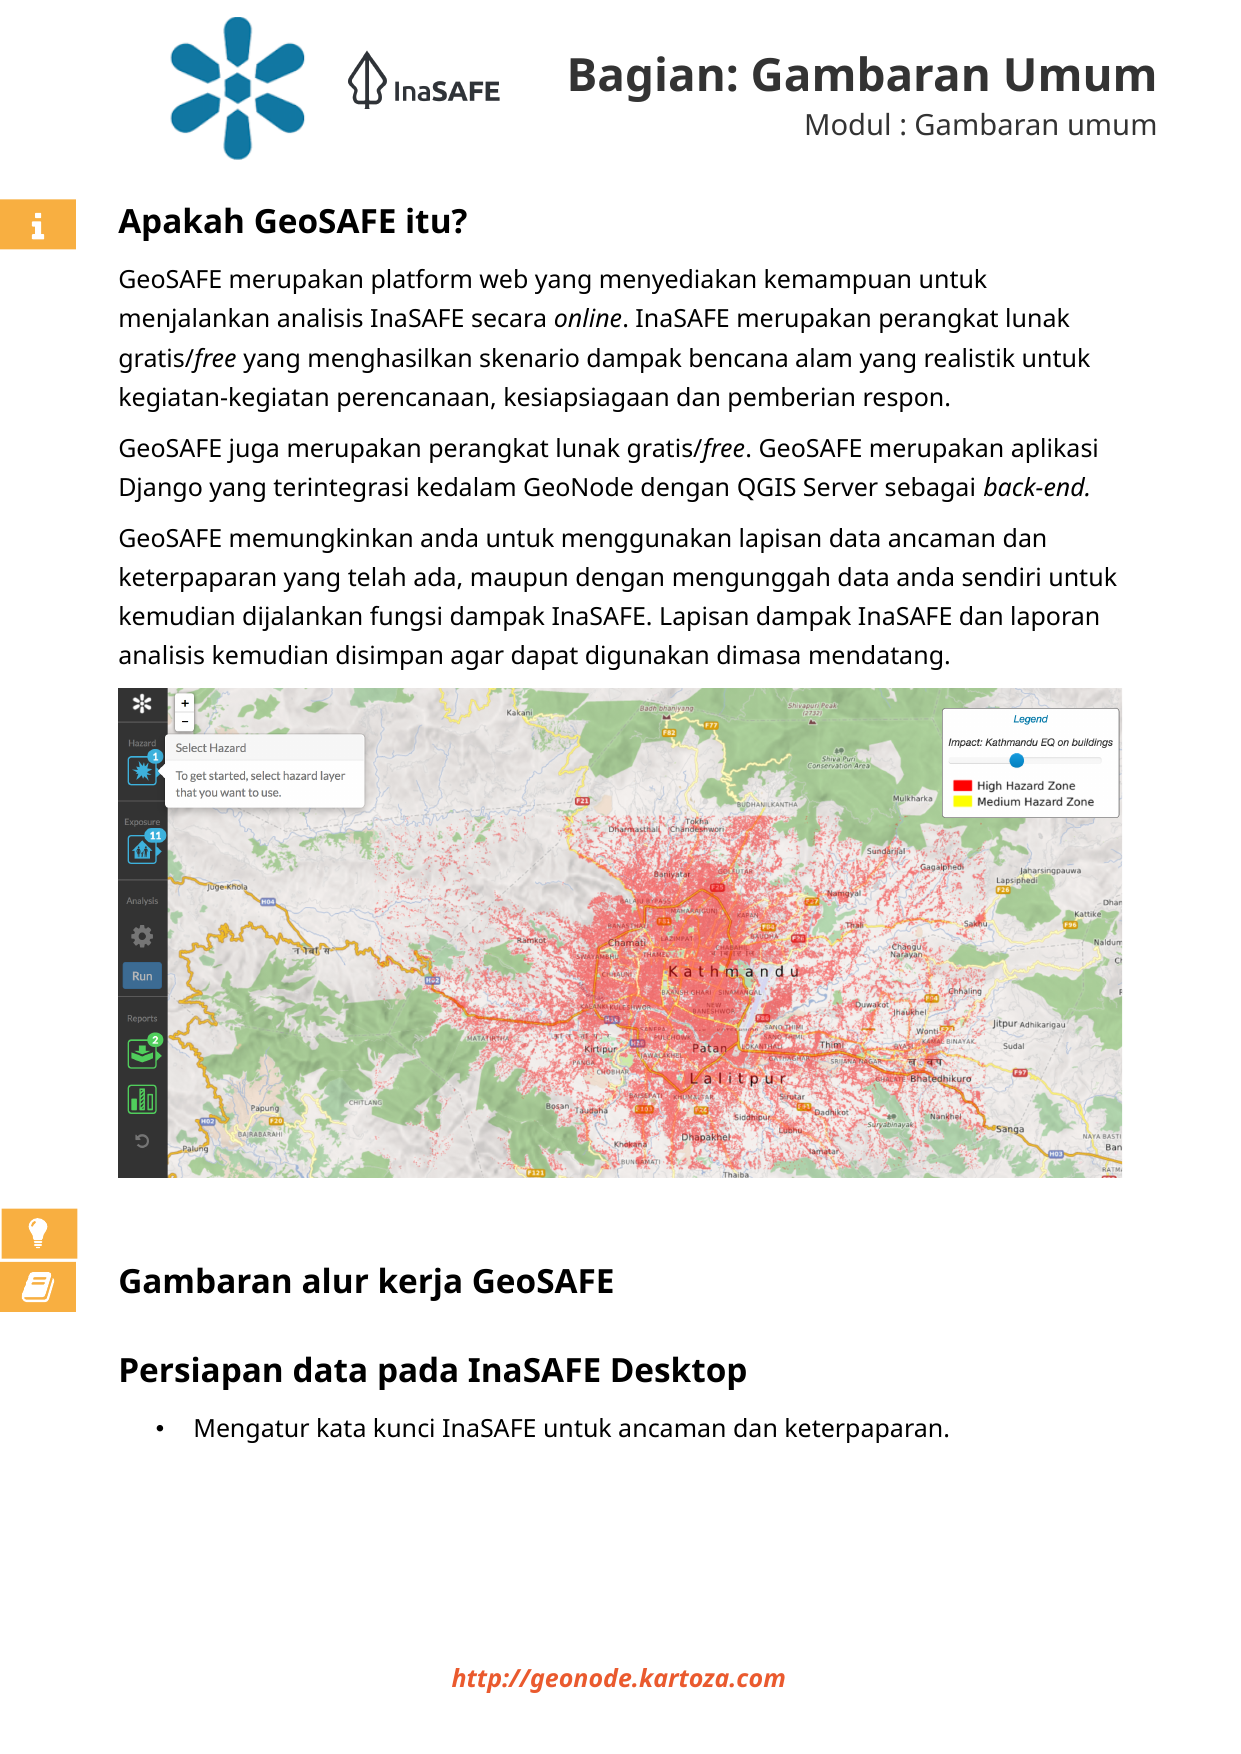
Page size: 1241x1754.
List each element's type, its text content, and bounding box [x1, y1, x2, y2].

subtitle Persiapan data pada InaSAFE Desktop [118, 1347, 1122, 1392]
text GeoSAFE juga merupakan perangkat lunak gratis/free. GeoSAFE merupakan aplikasi Django yang terintegrasi kedalam GeoNode dengan QGIS Server sebagai back-end. [118, 430, 1122, 504]
text GeoSAFE memungkinkan anda untuk menggunakan lapisan data ancaman dan keterpaparan yang telah ada, maupun dengan mengunggah data anda sendiri untuk kemudian dijalankan fungsi dampak InaSAFE. Lapisan dampak InaSAFE dan laporan analisis kemudian disimpan agar dapat digunakan dimasa mendatang. [118, 521, 1122, 672]
list Mengatur kata kunci InaSAFE untuk ancaman dan keterpaparan. [156, 1411, 1122, 1445]
text GeoSAFE merupakan platform web yang menyediakan kemampuan untuk menjalankan analisis InaSAFE secara online. InaSAFE merupakan perangkat lunak gratis/free yang menghasilkan skenario dampak bencana alam yang realistik untuk kegiatan-kegiatan perencanaan, kesiapsiagaan dan pemberian respon. [118, 262, 1122, 413]
subtitle Gambaran alur kerja GeoSAFE [118, 1258, 1122, 1304]
picture [166, 17, 309, 160]
subtitle Apakah GeoSAFE itu? [118, 198, 1122, 243]
picture [118, 688, 1123, 1178]
picture [328, 32, 525, 129]
